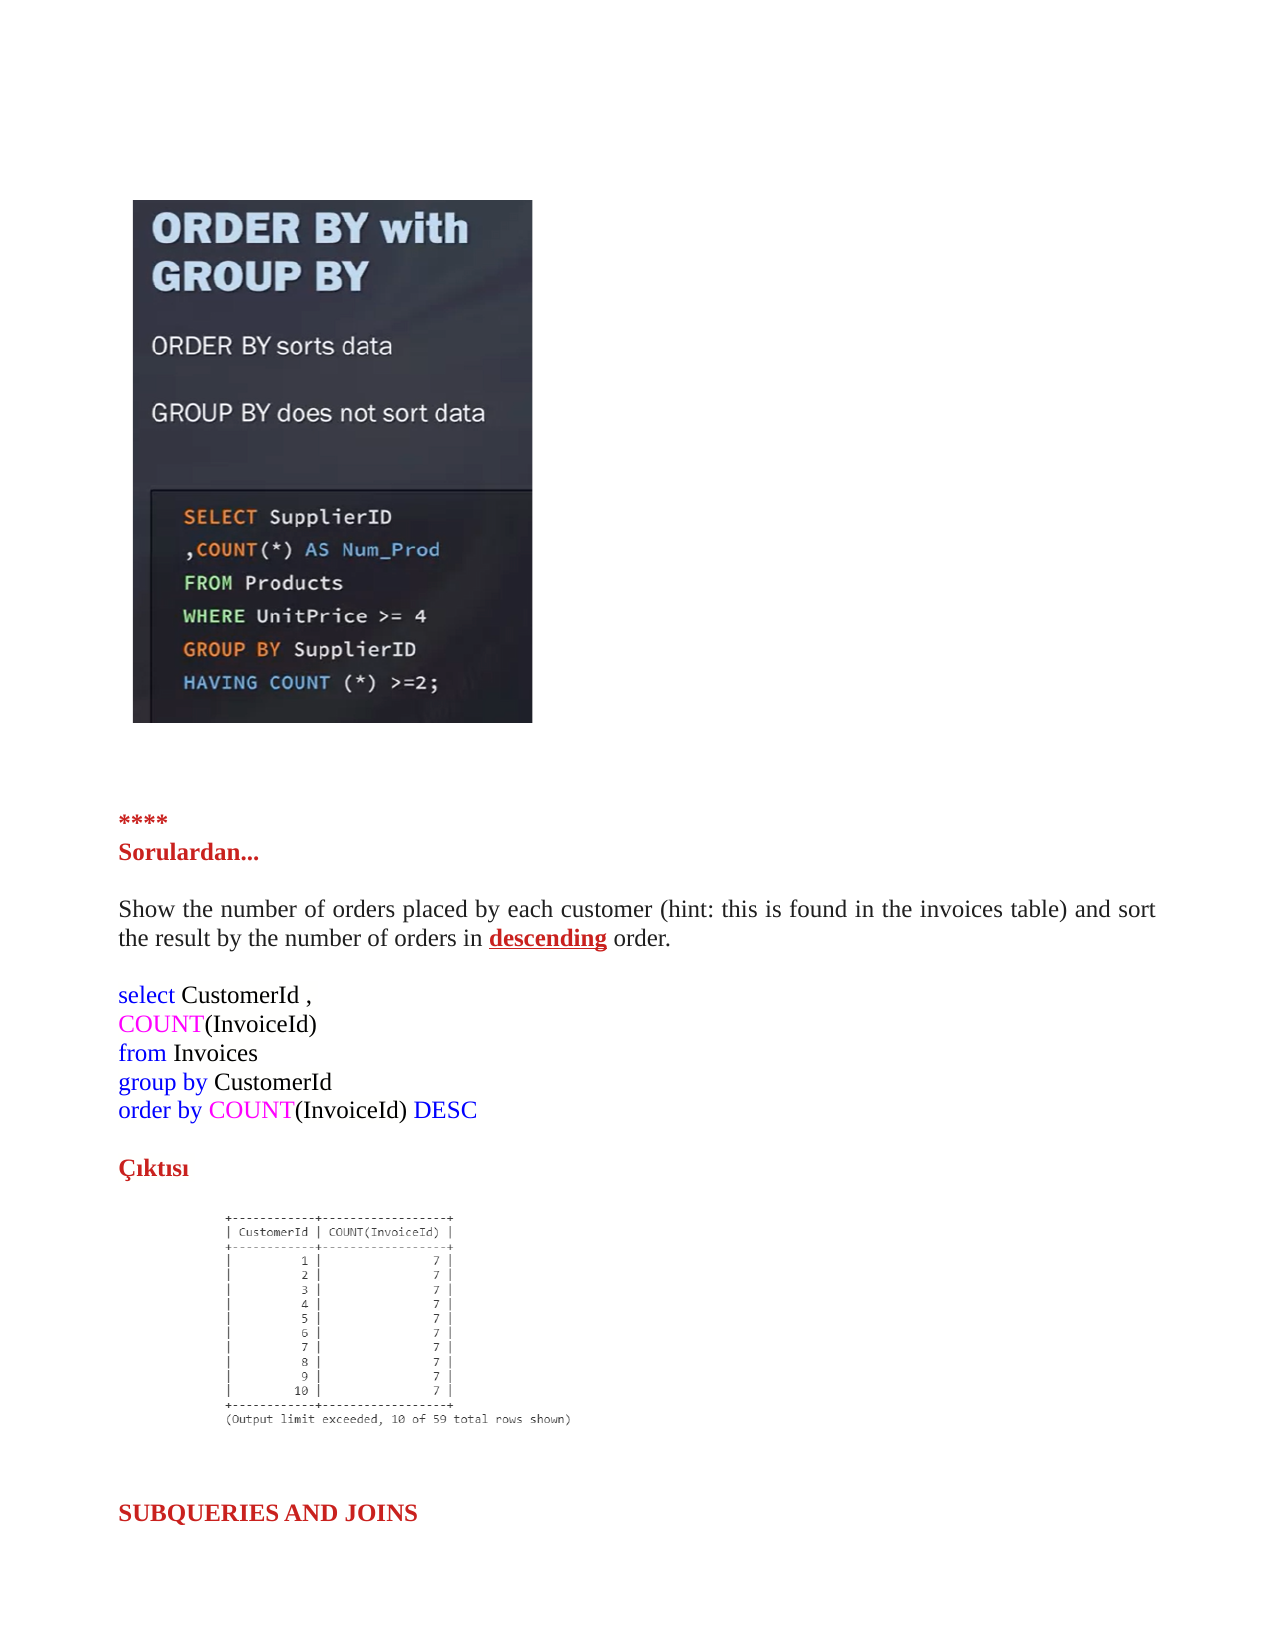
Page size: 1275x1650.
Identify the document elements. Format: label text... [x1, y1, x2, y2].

text Çıktısı [118, 1153, 1157, 1182]
text Show the number of orders placed by each customer (hint: this is found in the invoices table) and sort the result by the number of orders in descending order. [118, 894, 1157, 952]
text Sorulardan... [118, 837, 1157, 866]
text order by COUNT(InvoiceId) DESC [118, 1096, 1157, 1124]
text **** [118, 808, 1157, 837]
text SUBQUERIES AND JOINS [118, 1498, 1157, 1527]
text group by CustomerId [118, 1067, 1157, 1096]
picture [132, 200, 533, 723]
text from Invoices [118, 1038, 1157, 1067]
text COUNT(InvoiceId) [118, 1009, 1157, 1038]
text select CustomerId , [118, 981, 1157, 1009]
picture [219, 1196, 594, 1447]
